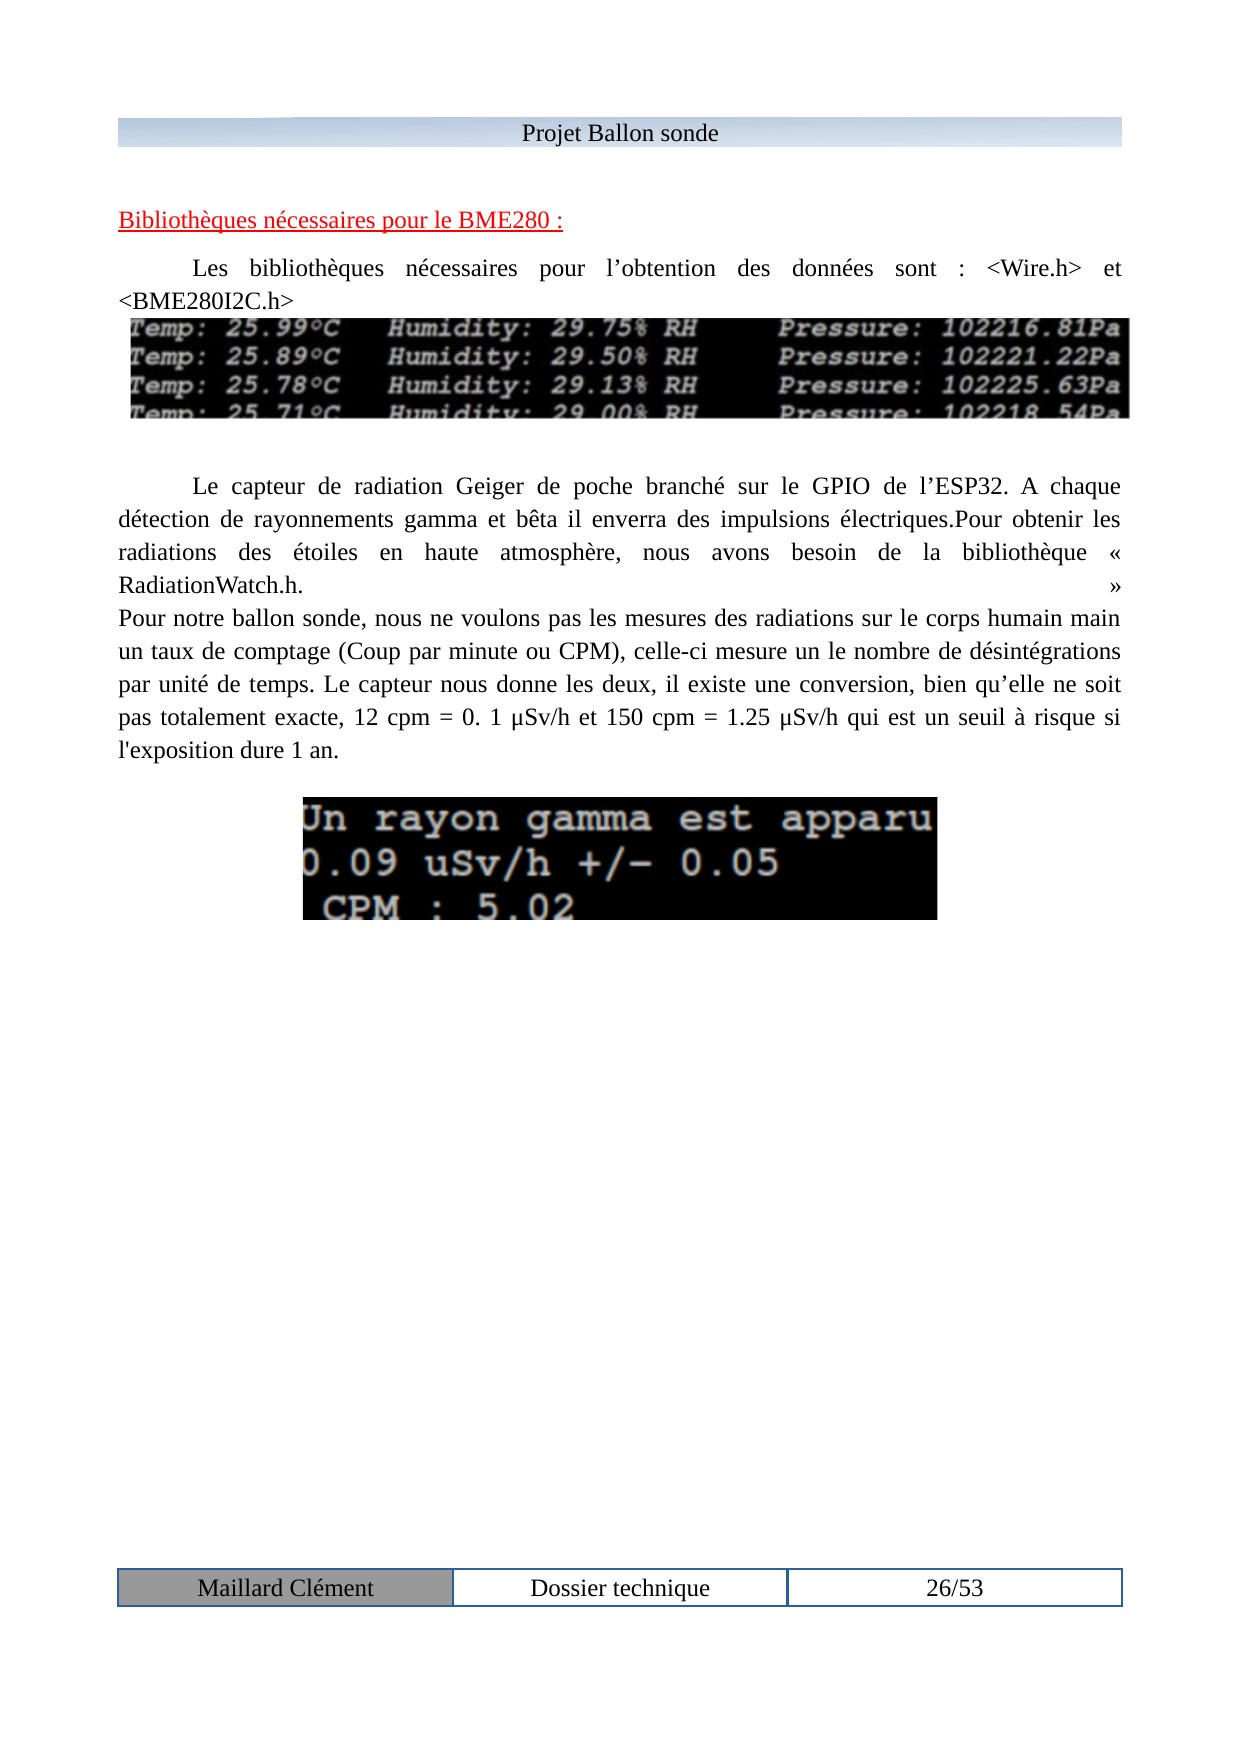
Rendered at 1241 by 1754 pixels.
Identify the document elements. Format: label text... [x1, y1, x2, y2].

picture [302, 797, 938, 920]
text Bibliothèques nécessaires pour le BME280 : [118, 205, 1122, 234]
text Le capteur de radiation Geiger de poche branché sur le GPIO de l’ESP32. A chaque détection de rayonnements gamma et bêta il enverra des impulsions électriques.Pour obtenir les radiations des étoiles en haute atmosphère, nous avons besoin de la bibliothèque « RadiationWatch.h. » Pour notre ballon sonde, nous ne voulons pas les mesures des radiations sur le corps humain main un taux de comptage (Coup par minute ou CPM), celle-ci mesure un le nombre de désintégrations par unité de temps. Le capteur nous donne les deux, il existe une conversion, bien qu’elle ne soit pas totalement exacte, 12 cpm = 0. 1 μSv/h et 150 cpm = 1.25 μSv/h qui est un seuil à risque si l'exposition dure 1 an. [118, 471, 1122, 764]
picture [130, 318, 1135, 420]
text Les bibliothèques nécessaires pour l’obtention des données sont : <Wire.h> et <BME280I2C.h> [118, 253, 1122, 314]
